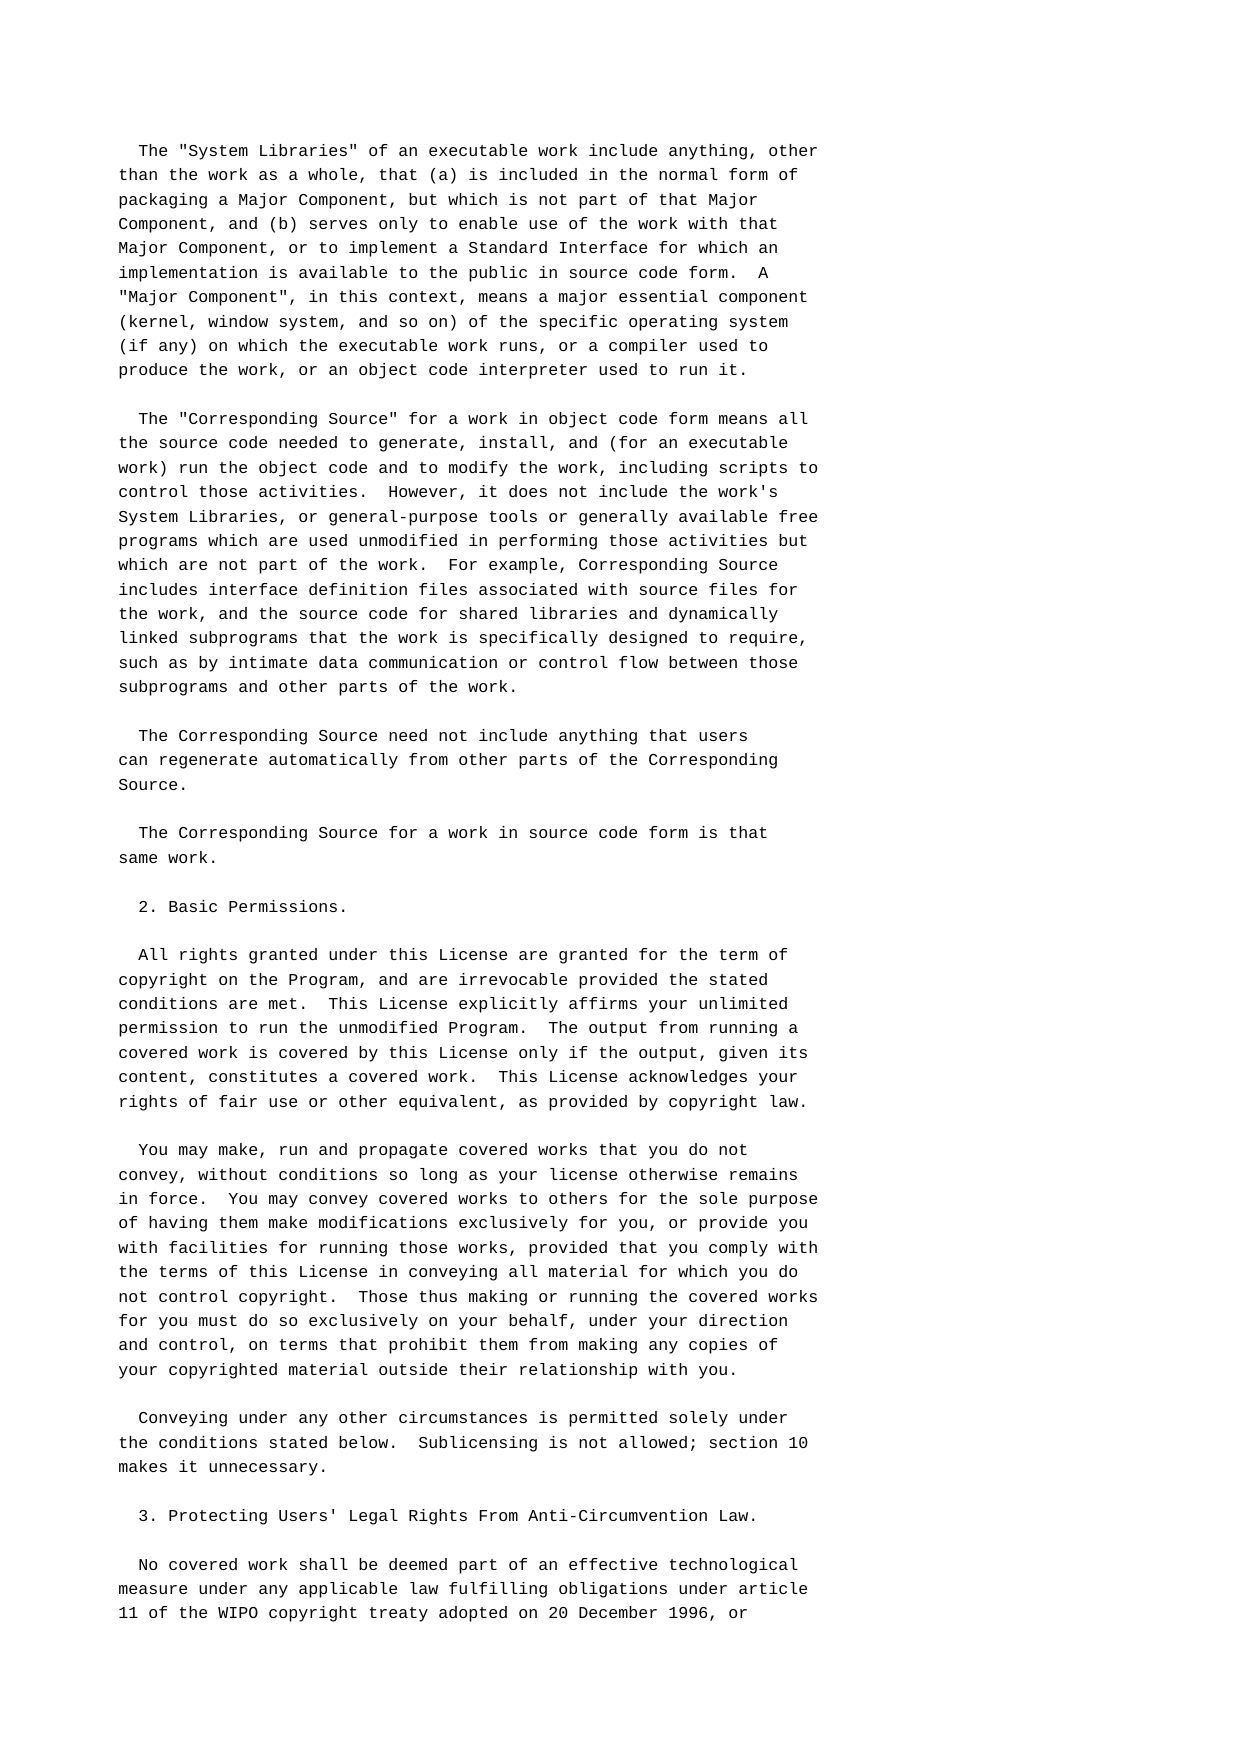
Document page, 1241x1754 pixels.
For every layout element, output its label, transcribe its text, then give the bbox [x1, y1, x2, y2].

text with facilities for running those works, provided that you comply with [118, 1239, 1122, 1258]
text The Corresponding Source need not include anything that users [118, 727, 1122, 746]
text control those activities. However, it does not include the work's [118, 484, 1122, 503]
text produce the work, or an object code interpreter used to run it. [118, 362, 1122, 381]
text The "System Libraries" of an executable work include anything, other [118, 142, 1122, 161]
text the terms of this License in conveying all material for which you do [118, 1264, 1122, 1283]
text Major Component, or to implement a Standard Interface for which an [118, 240, 1122, 259]
text implementation is available to the public in source code form. A [118, 264, 1122, 283]
text copyright on the Program, and are irrevocable provided the stated [118, 971, 1122, 990]
text which are not part of the work. For example, Corresponding Source [118, 557, 1122, 576]
text The Corresponding Source for a work in source code form is that [118, 825, 1122, 844]
text makes it unnecessary. [118, 1459, 1122, 1478]
text content, constitutes a covered work. This License acknowledges your [118, 1069, 1122, 1088]
text conditions are met. This License explicitly affirms your unlimited [118, 996, 1122, 1014]
text Conveying under any other circumstances is permitted solely under [118, 1410, 1122, 1429]
text (kernel, window system, and so on) of the specific operating system [118, 313, 1122, 332]
text and control, on terms that prohibit them from making any copies of [118, 1337, 1122, 1356]
text of having them make modifications exclusively for you, or provide you [118, 1215, 1122, 1234]
text programs which are used unmodified in performing those activities but [118, 532, 1122, 551]
text than the work as a whole, that (a) is included in the normal form of [118, 167, 1122, 186]
text can regenerate automatically from other parts of the Corresponding [118, 752, 1122, 771]
text measure under any applicable law fulfilling obligations under article [118, 1581, 1122, 1599]
text packaging a Major Component, but which is not part of that Major [118, 191, 1122, 210]
text All rights granted under this License are granted for the term of [118, 947, 1122, 966]
text the work, and the source code for shared libraries and dynamically [118, 606, 1122, 624]
text convey, without conditions so long as your license otherwise remains [118, 1166, 1122, 1185]
text No covered work shall be deemed part of an effective technological [118, 1556, 1122, 1575]
text The "Corresponding Source" for a work in object code form means all [118, 411, 1122, 429]
text permission to run the unmodified Program. The output from running a [118, 1020, 1122, 1039]
text your copyrighted material outside their relationship with you. [118, 1361, 1122, 1380]
text the conditions stated below. Sublicensing is not allowed; section 10 [118, 1434, 1122, 1453]
text Source. [118, 776, 1122, 795]
text (if any) on which the executable work runs, or a compiler used to [118, 337, 1122, 356]
text in force. You may convey covered works to others for the sole purpose [118, 1191, 1122, 1209]
text same work. [118, 849, 1122, 868]
text "Major Component", in this context, means a major essential component [118, 289, 1122, 308]
text not control copyright. Those thus making or running the covered works [118, 1288, 1122, 1307]
text linked subprograms that the work is specifically designed to require, [118, 630, 1122, 649]
text subprograms and other parts of the work. [118, 679, 1122, 698]
text work) run the object code and to modify the work, including scripts to [118, 459, 1122, 478]
text 2. Basic Permissions. [118, 898, 1122, 917]
text such as by intimate data communication or control flow between those [118, 654, 1122, 673]
text System Libraries, or general-purpose tools or generally available free [118, 508, 1122, 527]
text Component, and (b) serves only to enable use of the work with that [118, 216, 1122, 234]
text includes interface definition files associated with source files for [118, 581, 1122, 600]
text You may make, run and propagate covered works that you do not [118, 1142, 1122, 1161]
text covered work is covered by this License only if the output, given its [118, 1044, 1122, 1063]
text 3. Protecting Users' Legal Rights From Anti-Circumvention Law. [118, 1507, 1122, 1526]
text for you must do so exclusively on your behalf, under your direction [118, 1312, 1122, 1331]
text rights of fair use or other equivalent, as provided by copyright law. [118, 1093, 1122, 1112]
text the source code needed to generate, install, and (for an executable [118, 435, 1122, 454]
text 11 of the WIPO copyright treaty adopted on 20 December 1996, or [118, 1605, 1122, 1624]
